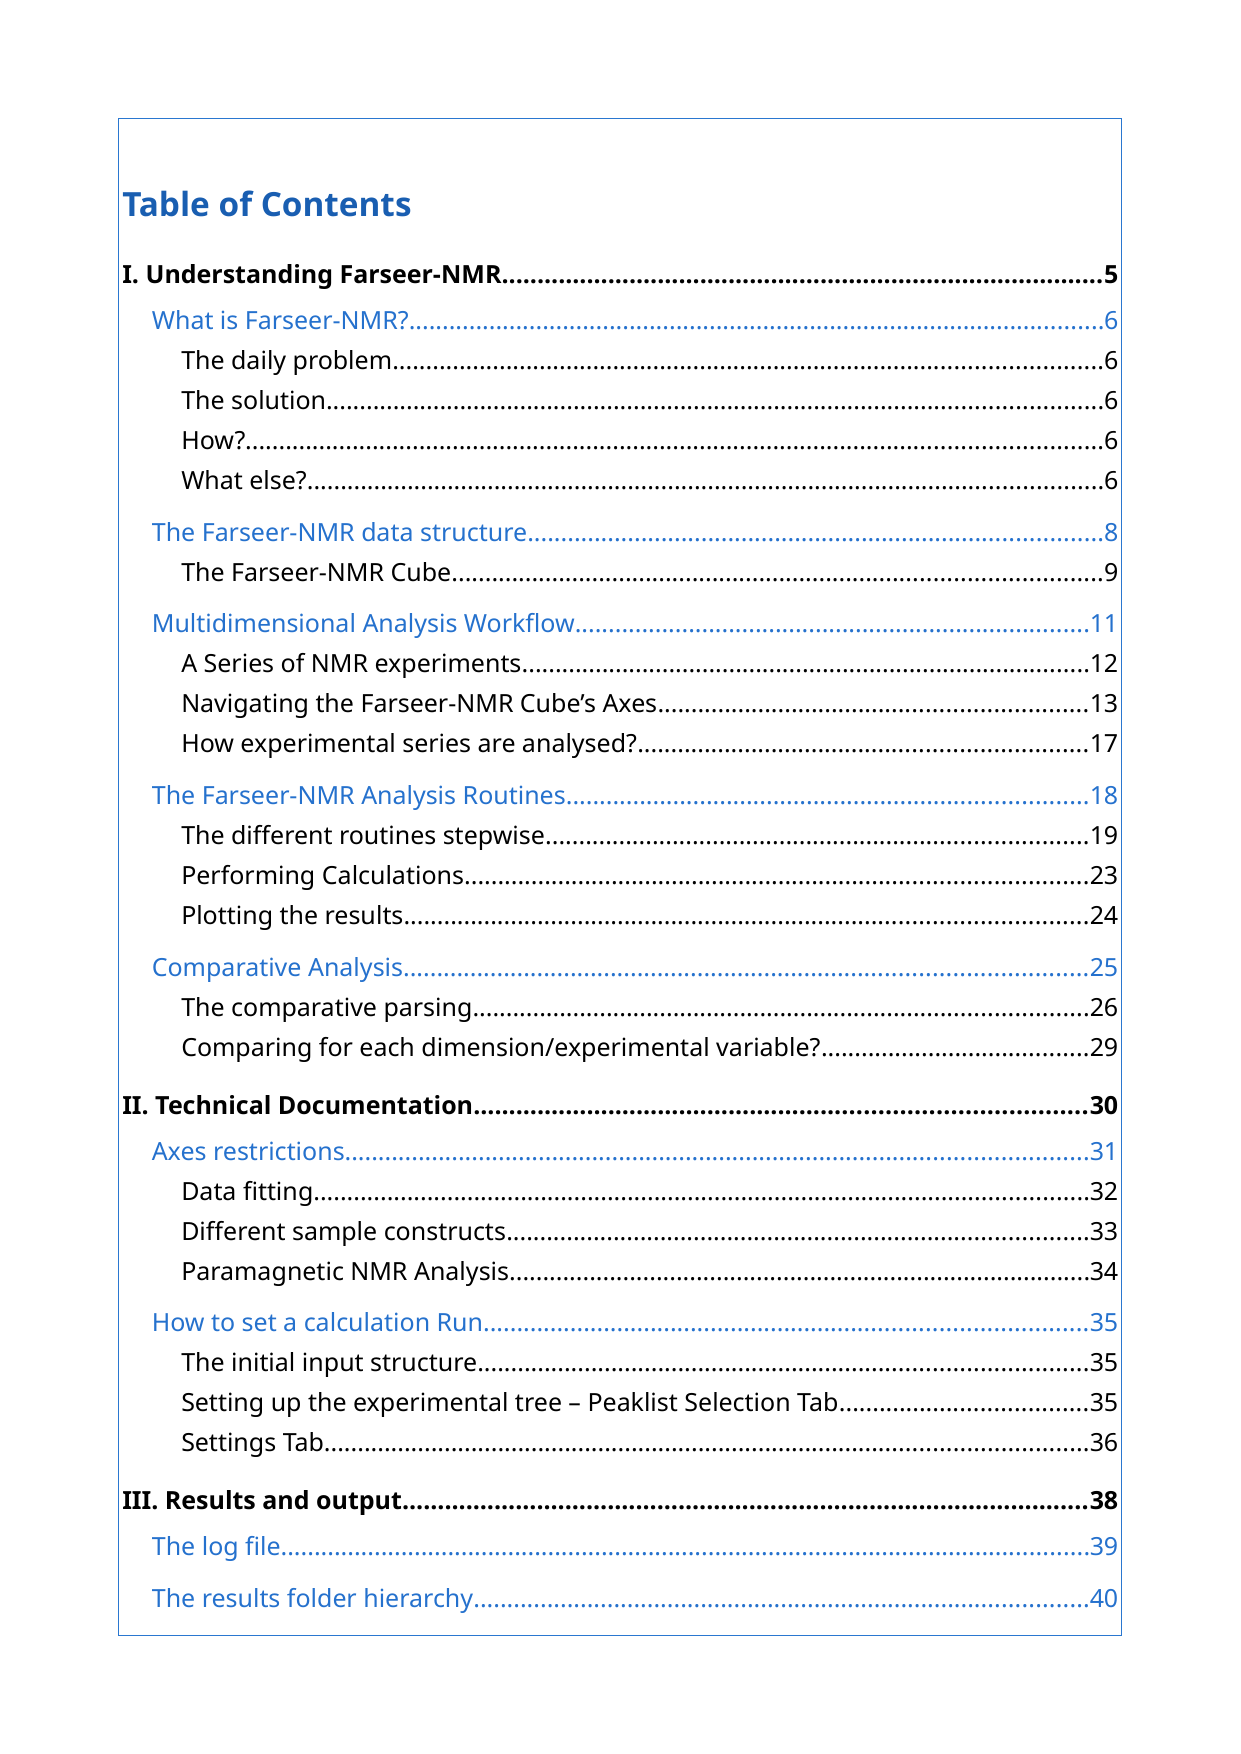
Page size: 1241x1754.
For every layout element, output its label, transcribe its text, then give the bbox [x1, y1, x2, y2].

text The comparative parsing 26 [181, 989, 1118, 1024]
text Paramagnetic NMR Analysis 34 [181, 1253, 1118, 1287]
text The daily problem 6 [181, 342, 1118, 377]
text How to set a calculation Run 35 [152, 1305, 1118, 1339]
text What else? 6 [181, 462, 1118, 497]
text Setting up the experimental tree – Peaklist Selection Tab 35 [181, 1385, 1118, 1419]
text How experimental series are analysed? 17 [181, 726, 1118, 760]
text The initial input structure 35 [181, 1345, 1118, 1379]
text A Series of NMR experiments 12 [181, 646, 1118, 680]
text The log file 39 [152, 1528, 1118, 1562]
text Different sample constructs 33 [181, 1213, 1118, 1247]
text The solution 6 [181, 382, 1118, 417]
text Comparing for each dimension/experimental variable? 29 [181, 1029, 1118, 1064]
text III. Results and output 38 [122, 1483, 1118, 1517]
text The Farseer-NMR data structure 8 [152, 514, 1118, 548]
text The Farseer-NMR Analysis Routines 18 [152, 778, 1118, 812]
text Data fitting 32 [181, 1173, 1118, 1207]
text The Farseer-NMR Cube 9 [181, 554, 1118, 588]
text Axes restrictions 31 [152, 1133, 1118, 1167]
text The results folder hierarchy 40 [152, 1580, 1118, 1614]
text Plotting the results 24 [181, 898, 1118, 932]
text Comparative Analysis 25 [152, 949, 1118, 984]
text Navigating the Farseer-NMR Cube’s Axes 13 [181, 686, 1118, 720]
subtitle Table of Contents [122, 181, 1118, 227]
text The different routines stepwise 19 [181, 818, 1118, 852]
text Multidimensional Analysis Workflow 11 [152, 606, 1118, 640]
text How? 6 [181, 422, 1118, 457]
text What is Farseer-NMR? 6 [152, 302, 1118, 337]
text I. Understanding Farseer-NMR 5 [122, 257, 1118, 291]
text Performing Calculations 23 [181, 858, 1118, 892]
text Settings Tab 36 [181, 1425, 1118, 1459]
text II. Technical Documentation 30 [122, 1087, 1118, 1121]
